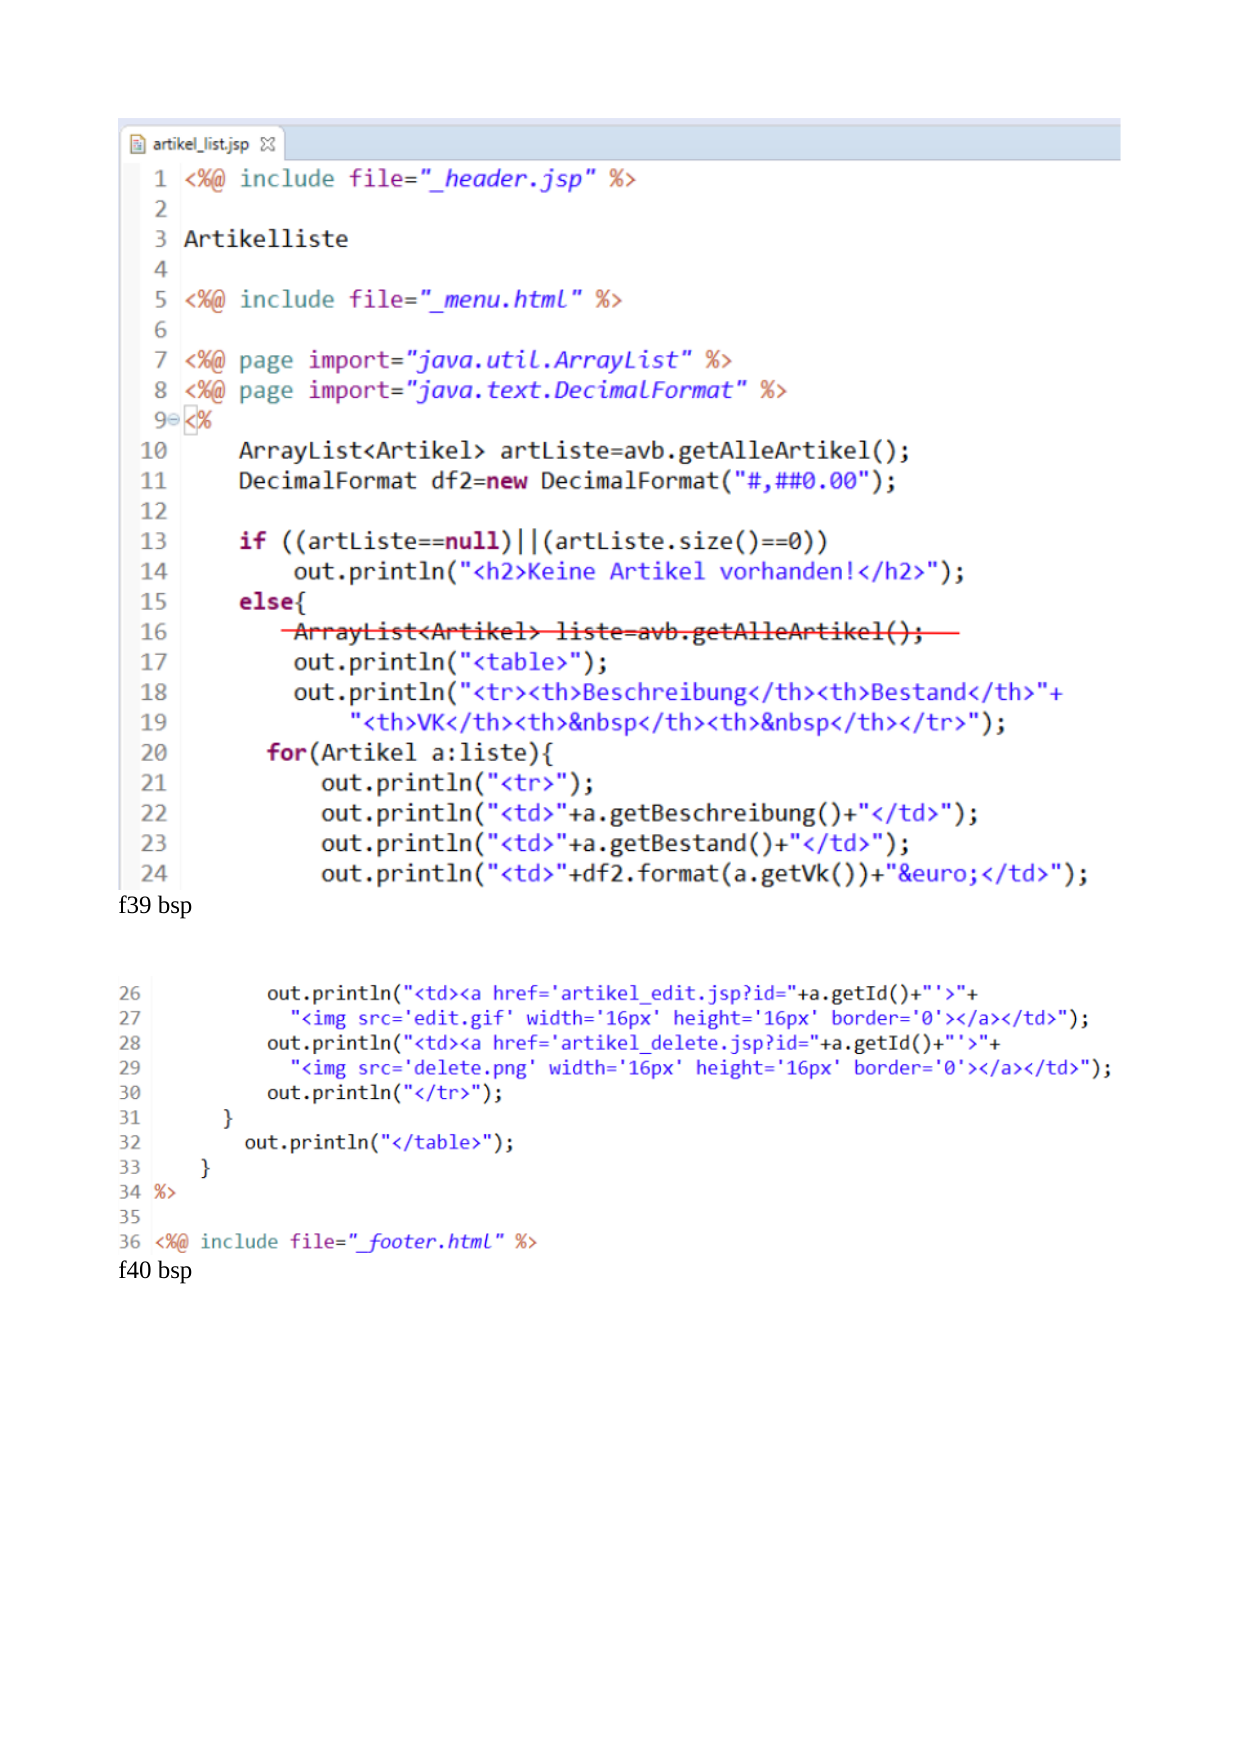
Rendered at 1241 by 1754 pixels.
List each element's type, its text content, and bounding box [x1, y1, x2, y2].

text f39 bsp [118, 890, 1122, 918]
picture [118, 976, 1122, 1255]
picture [118, 118, 1122, 890]
text f40 bsp [118, 1255, 1122, 1284]
